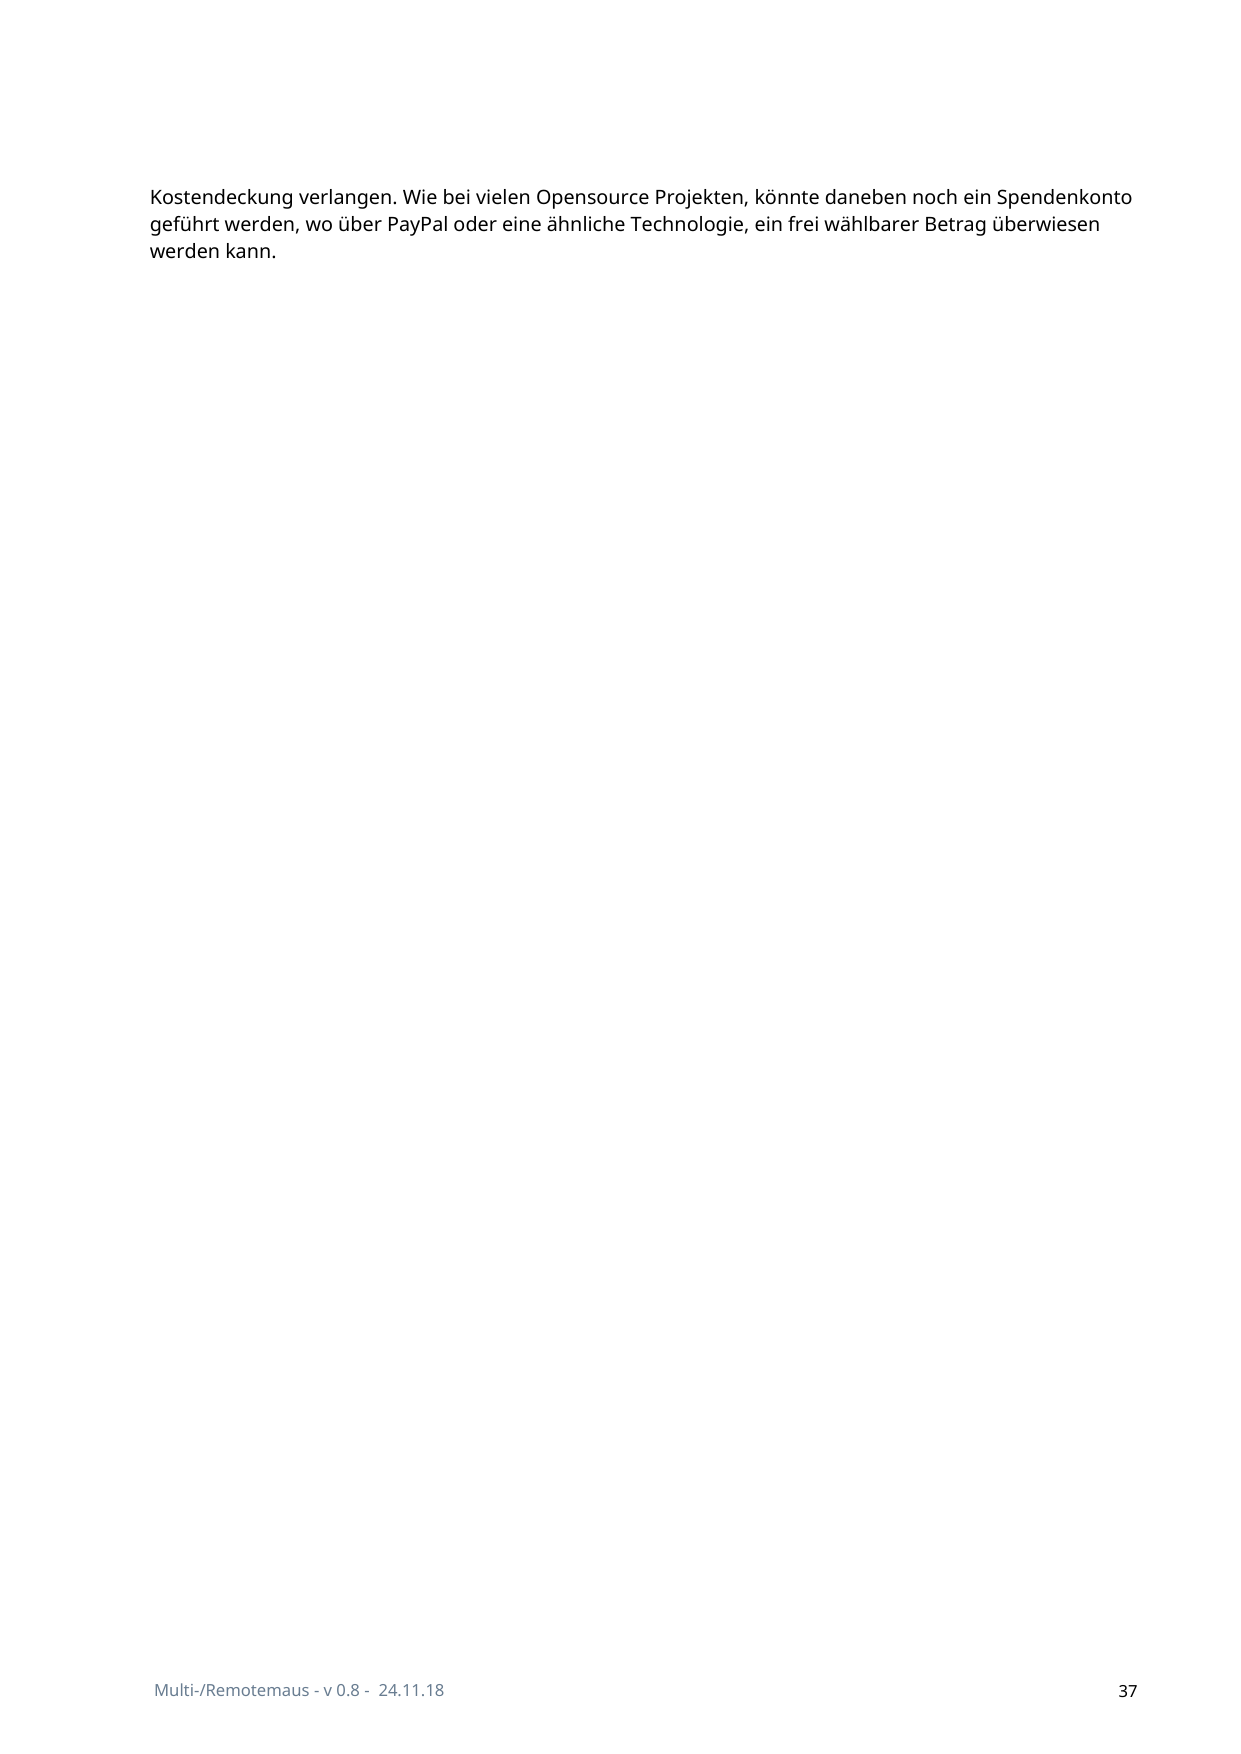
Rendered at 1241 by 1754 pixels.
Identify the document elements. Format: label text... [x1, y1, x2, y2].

text Kostendeckung verlangen. Wie bei vielen Opensource Projekten, könnte daneben noch ein Spendenkonto geführt werden, wo über PayPal oder eine ähnliche Technologie, ein frei wählbarer Betrag überwiesen werden kann. [149, 183, 1136, 264]
